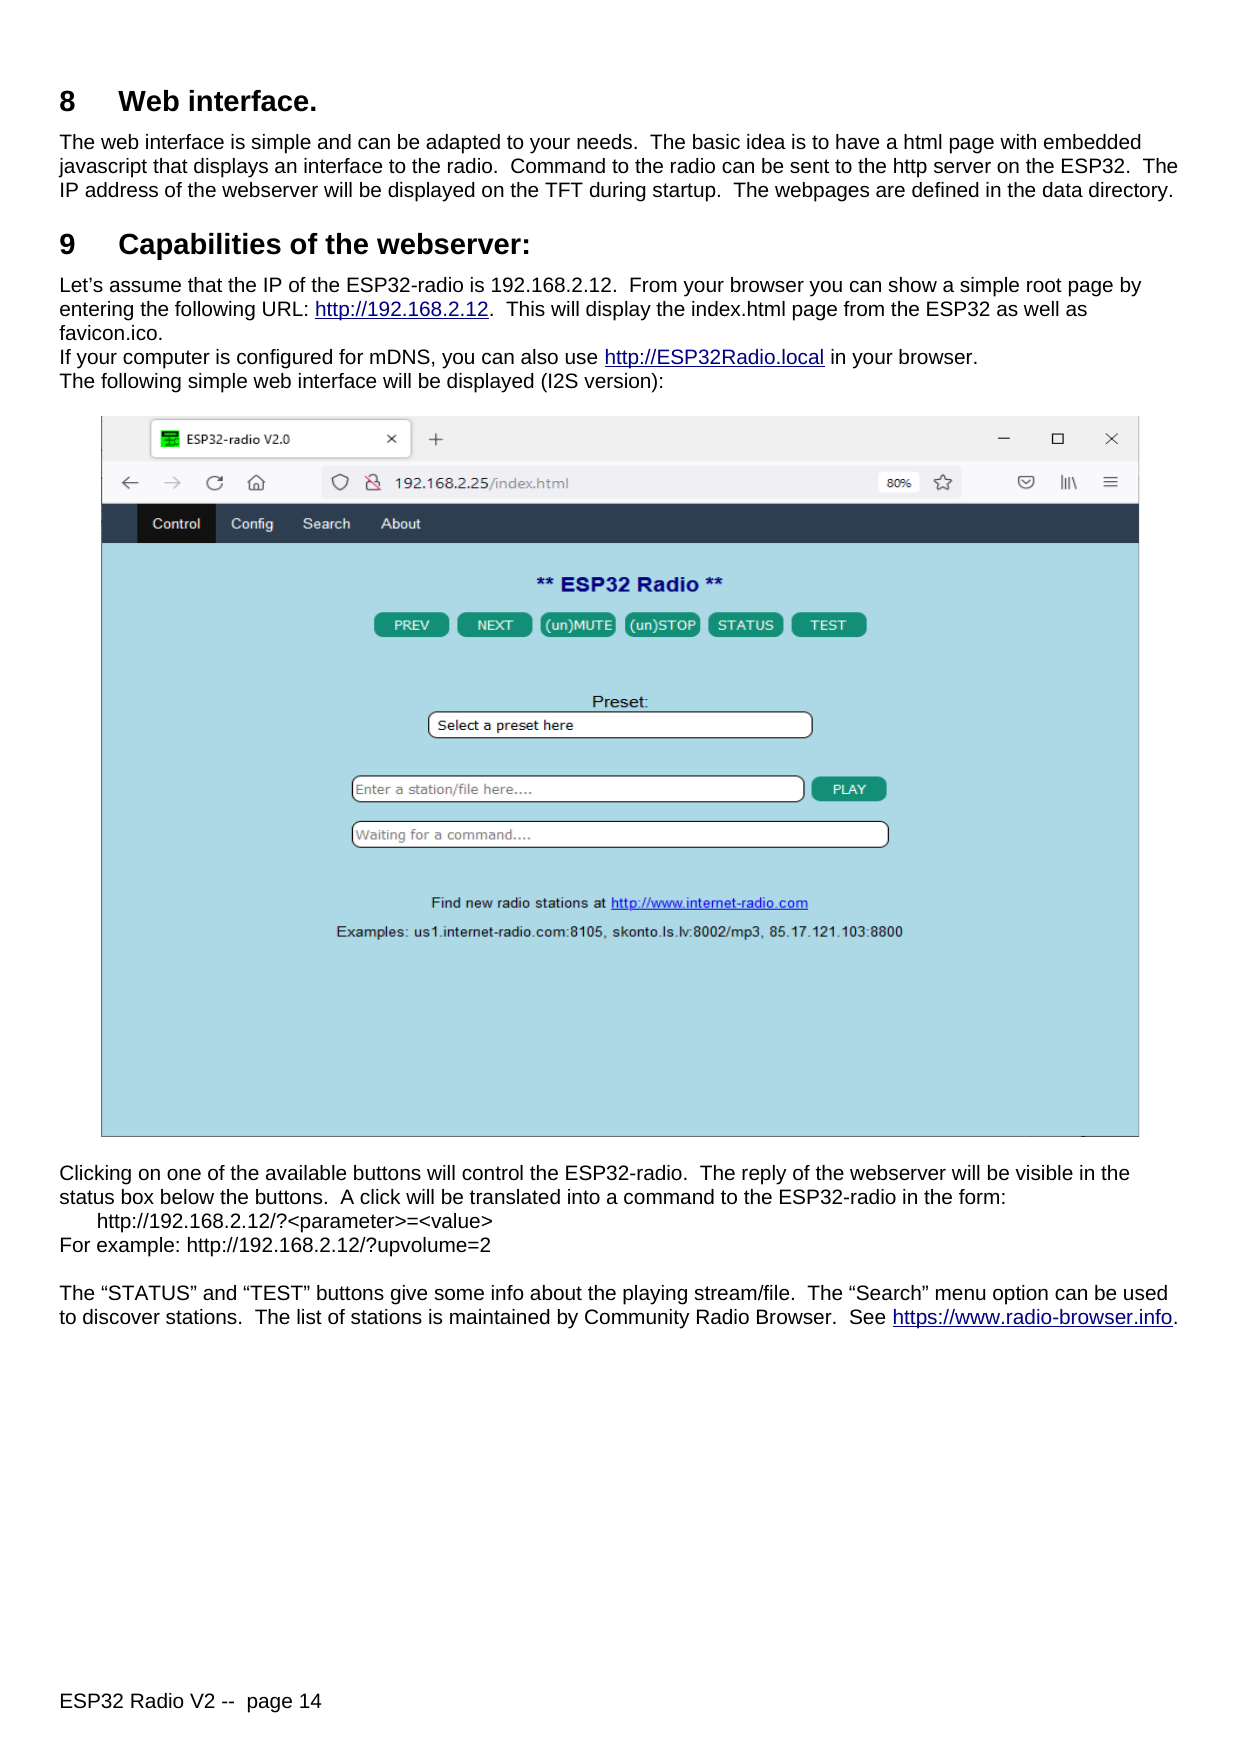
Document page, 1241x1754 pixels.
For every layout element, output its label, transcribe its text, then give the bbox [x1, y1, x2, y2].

text If your computer is configured for mDNS, you can also use http://ESP32Radio.local in your browser. [59, 345, 1181, 369]
subtitle Web interface. [59, 84, 1181, 118]
picture [101, 416, 1140, 1137]
text Let’s assume that the IP of the ESP32-radio is 192.168.2.12. From your browser you can show a simple root page by entering the following URL: http://192.168.2.12. This will display the index.html page from the ESP32 as well as favicon.ico. [59, 273, 1181, 345]
text http://192.168.2.12/?<parameter>=<value> [97, 1209, 1181, 1233]
text The following simple web interface will be displayed (I2S version): [59, 369, 1181, 393]
text The web interface is simple and can be adapted to your needs. The basic idea is to have a html page with embedded javascript that displays an interface to the radio. Command to the radio can be sent to the http server on the ESP32. The IP address of the webserver will be displayed on the TFT during startup. The webpages are defined in the data directory. [59, 130, 1181, 202]
subtitle Capabilities of the webserver: [59, 227, 1181, 261]
text For example: http://192.168.2.12/?upvolume=2 [59, 1233, 1181, 1257]
text The “STATUS” and “TEST” buttons give some info about the playing stream/file. The “Search” menu option can be used to discover stations. The list of stations is maintained by Community Radio Browser. See https://www.radio-browser.info. [59, 1281, 1181, 1329]
text Clicking on one of the available buttons will control the ESP32-radio. The reply of the webserver will be visible in the status box below the buttons. A click will be translated into a command to the ESP32-radio in the form: [59, 1161, 1181, 1209]
